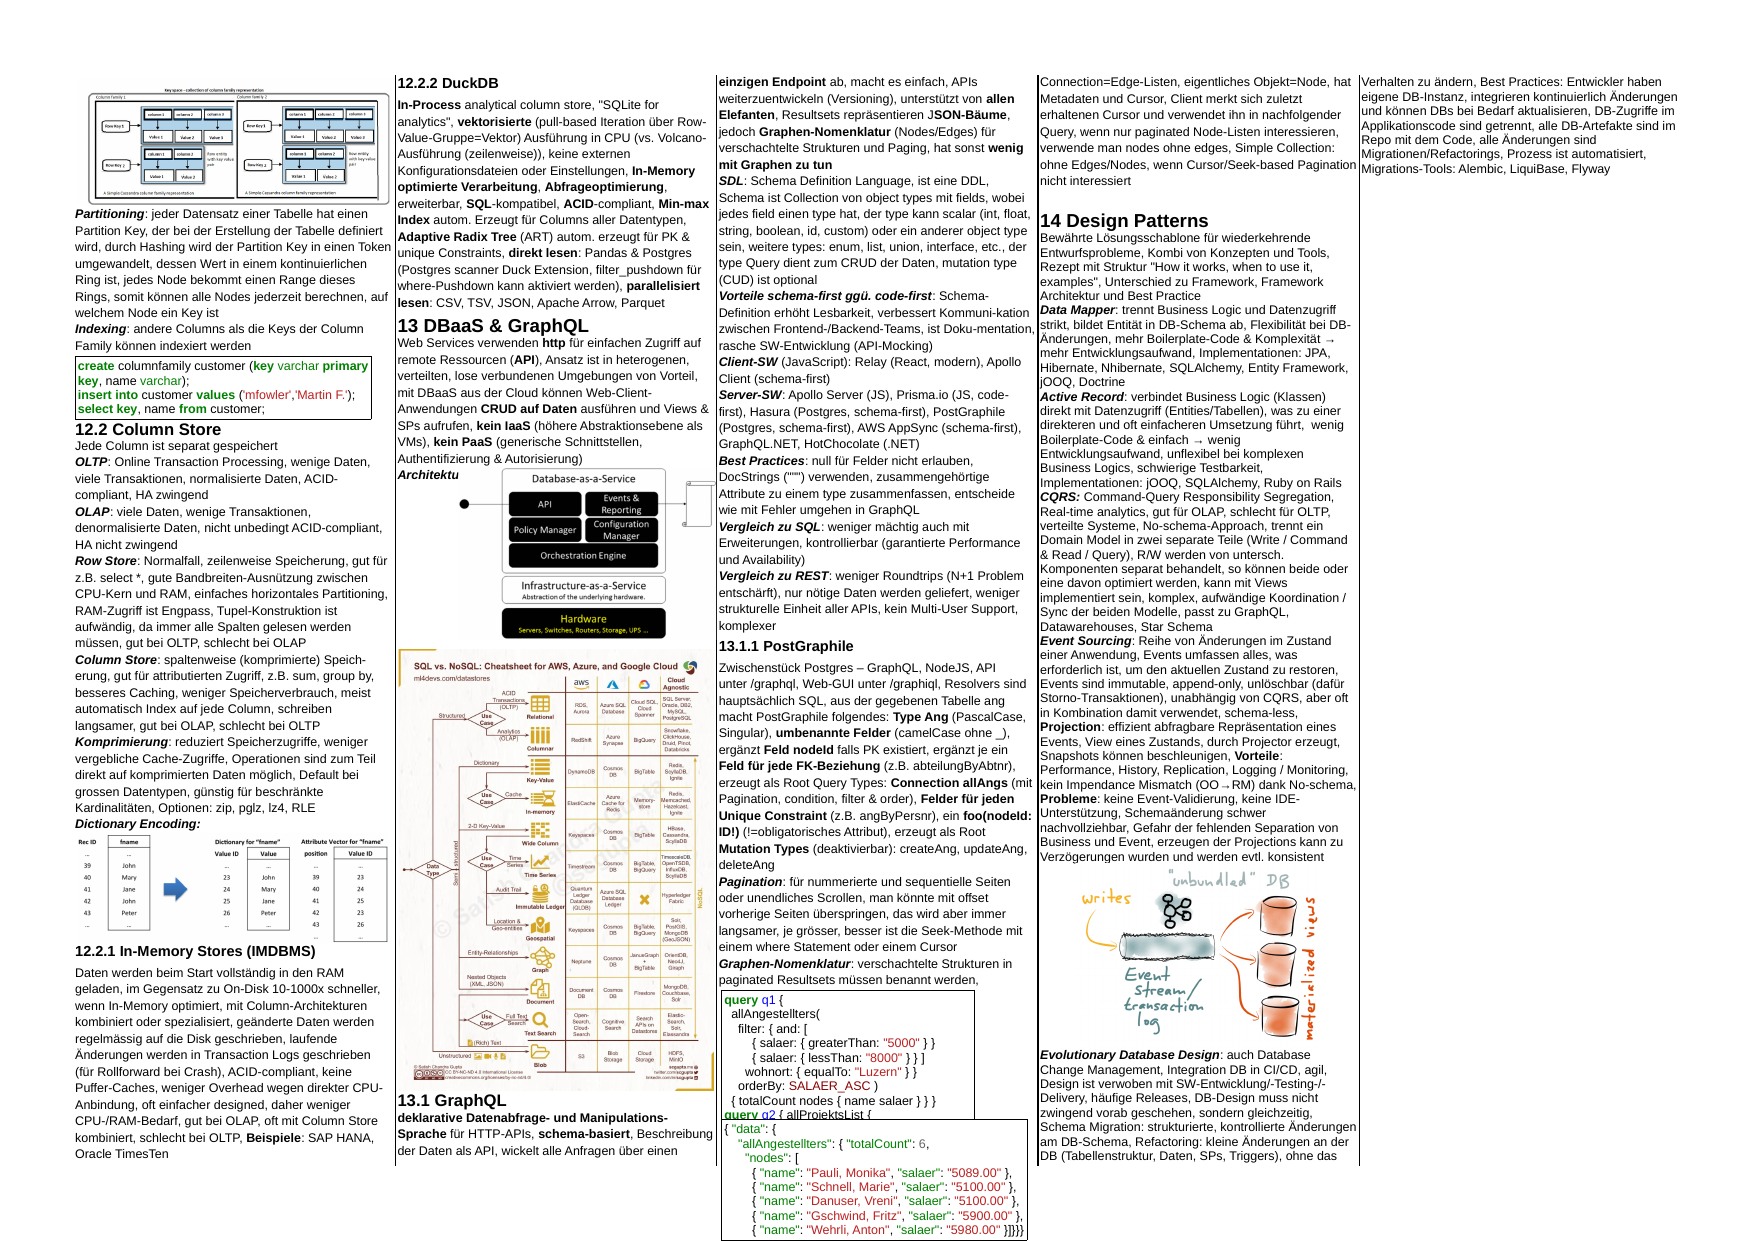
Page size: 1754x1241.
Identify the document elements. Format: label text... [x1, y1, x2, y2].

text Client-SW (JavaScript): Relay (React, modern), Apollo Client (schema-first) [718, 355, 1035, 386]
text create columnfamily customer (key varchar primary [78, 359, 368, 373]
text CQRS: Command-Query Responsibility Segregation, Real-time analytics, gut für OLAP, schlecht für OLTP, verteilte Systeme, No-schema-Approach, trennt ein Domain Model in zwei separate Teile (Write / Command & Read / Query), R/W werden von untersch. Komponenten separat behandelt, so können beide oder eine davon optimiert werden, kann mit Views implementiert sein, komplex, aufwändige Koordination / Sync der beiden Modelle, passt zu GraphQL, Datawarehouses, Star Schema [1040, 490, 1357, 634]
picture [77, 78, 393, 205]
text Connection=Edge-Listen, eigentliches Objekt=Node, hat Metadaten und Cursor, Client merkt sich zuletzt erhaltenen Cursor und verwendet ihn in nachfolgender Query, wenn nur paginated Node-Listen interessieren, verwende man nodes ohne edges, Simple Collection: ohne Edges/Nodes, wenn Cursor/Seek-based Pagination nicht interessiert [1040, 75, 1357, 188]
text Dictionary Encoding: [75, 817, 393, 831]
subtitle DuckDB [397, 75, 714, 92]
text Best Practices: null für Felder nicht erlauben, DocStrings (""") verwenden, zusammengehörtige Attribute zu einem type zusammenfassen, entscheide wie mit Fehler umgehen in GraphQL [718, 453, 1035, 517]
text { totalCount nodes { name salaer } } } [724, 1093, 971, 1108]
picture [398, 649, 714, 1091]
text wohnort: { equalTo: "Luzern" } } [724, 1065, 971, 1079]
text Vorteile schema-first ggü. code-first: Schema-Definition erhöht Lesbarkeit, verbessert Kommuni-kation zwischen Frontend-/Backend-Teams, ist Doku-mentation, rasche SW-Entwicklung (API-Mocking) [718, 289, 1035, 353]
subtitle PostGraphile [718, 637, 1035, 654]
text Column Store: spaltenweise (komprimierte) Speich-erung, gut für attributierten Zugriff, z.B. sum, group by, besseres Caching, weniger Speicherverbrauch, meist automatisch Index auf jede Column, schreiben langsamer, gut bei OLAP, schlecht bei OLTP [75, 652, 393, 733]
text deklarative Datenabfrage- und Manipulations-Sprache für HTTP-APIs, schema-basiert, Beschreibung der Daten als API, wickelt alle Anfragen über einen [397, 1110, 714, 1157]
subtitle GraphQL [397, 652, 714, 1110]
text OLAP: viele Daten, wenige Transaktionen, denormalisierte Daten, nicht unbedingt ACID-compliant, HA nicht zwingend [75, 504, 393, 552]
text Event Sourcing: Reihe von Änderungen im Zustand einer Anwendung, Events umfassen alles, was erforderlich ist, um den aktuellen Zustand zu restoren, Events sind immutable, append-only, unlöschbar (dafür Storno-Transaktionen), unabhängig von CQRS, aber oft in Kombination damit verwendet, schema-less, Projection: effizient abfragbare Repräsentation eines Events, View eines Zustands, durch Projector erzeugt, Snapshots können beschleunigen, Vorteile: Performance, History, Replication, Logging / Monitoring, kein Impendance Mismatch (OO→RM) dank No-schema, Probleme: keine Event-Validierung, keine IDE-Unterstützung, Schemaänderung schwer nachvollziehbar, Gefahr der fehlenden Separation von Business und Event, erzeugen der Projections kann zu Verzögerungen wurden und werden evtl. konsistent [1040, 634, 1357, 864]
text { "data": { [724, 1122, 1024, 1137]
text einzigen Endpoint ab, macht es einfach, APIs weiterzuentwickeln (Versioning), unterstützt von allen Elefanten, Resultsets repräsentieren JSON-Bäume, jedoch Graphen-Nomenklatur (Nodes/Edges) für verschachtelte Strukturen und Paging, hat sonst wenig mit Graphen zu tun [718, 75, 1035, 172]
text Data Mapper: trennt Business Logic und Datenzugriff strikt, bildet Entität in DB-Schema ab, Flexibilität bei DB-Änderungen, mehr Boilerplate-Code & Komplexität → mehr Entwicklungsaufwand, Implementationen: JPA, Hibernate, Nhibernate, SQLAlchemy, Entity Framework, jOOQ, Doctrine [1040, 303, 1357, 389]
text Graphen-Nomenklatur: verschachtelte Strukturen in paginated Resultsets müssen benannt werden, [718, 956, 1035, 987]
picture [458, 467, 717, 640]
text Architektur: [397, 468, 458, 482]
text { "name": "Schnell, Marie", "salaer": "5100.00" }, [724, 1180, 1024, 1194]
subtitle Design Patterns [1040, 209, 1357, 231]
text Partitioning: jeder Datensatz einer Tabelle hat einen Partition Key, der bei der Erstellung der Tabelle definiert wird, durch Hashing wird der Partition Key in einen Token umgewandelt, dessen Wert in einem kontinuierlichen Ring ist, jedes Node bekommt einen Range dieses Rings, somit können alle Nodes jederzeit berechnen, auf welchem Node ein Key ist [75, 75, 393, 320]
text { "name": "Wehrli, Anton", "salaer": "5980.00" }]}}} [724, 1223, 1024, 1237]
text select key, name from customer; [78, 402, 368, 416]
text Komprimierung: reduziert Speicherzugriffe, weniger vergebliche Cache-Zugriffe, Operationen sind zum Teil direkt auf komprimierten Daten möglich, Default bei grossen Datentypen, günstig für beschränkte Kardinalitäten, Optionen: zip, pglz, lz4, RLE [75, 735, 393, 815]
text { salaer: { lessThan: "8000" } } ] [724, 1050, 971, 1065]
picture [1075, 863, 1322, 1048]
text SDL: Schema Definition Language, ist eine DDL, Schema ist Collection von object types mit fields, wobei jedes field einen type hat, der type kann scalar (int, float, string, boolean, id, custom) oder ein anderer object type sein, weitere types: enum, list, union, interface, etc., der type Query dient zum CRUD der Daten, mutation type (CUD) ist optional [718, 174, 1035, 287]
text Daten werden beim Start vollständig in den RAM geladen, im Gegensatz zu On-Disk 10-1000x schneller, wenn In-Memory optimiert, mit Column-Architekturen kombiniert oder spezialisiert, geänderte Daten werden regelmässig auf die Disk geschrieben, laufende Änderungen werden in Transaction Logs geschrieben (für Rollforward bei Crash), ACID-compliant, keine Puffer-Caches, weniger Overhead wegen direkter CPU-Anbindung, oft einfacher designed, daher weniger CPU-/RAM-Bedarf, gut bei OLAP, oft mit Column Store kombiniert, schlecht bei OLTP, Beispiele: SAP HANA, Oracle TimesTen [75, 966, 393, 1161]
text Verhalten zu ändern, Best Practices: Entwickler haben eigene DB-Instanz, integrieren kontinuierlich Änderungen und können DBs bei Bedarf aktualisieren, DB-Zugriffe im Applikationscode sind getrennt, alle DB-Artefakte sind im Repo mit dem Code, alle Änderungen sind Migrationen/Refactorings, Prozess ist automatisiert, Migrations-Tools: Alembic, LiquiBase, Flyway [1361, 75, 1679, 176]
text allAngestellters( [724, 1007, 971, 1022]
text Jede Column ist separat gespeichert [75, 438, 393, 453]
text Vergleich zu SQL: weniger mächtig auch mit Erweiterungen, kontrollierbar (garantierte Performance und Availability) [718, 519, 1035, 567]
subtitle In-Memory Stores (IMDBMS) [75, 836, 393, 960]
text filter: { and: [ [724, 1022, 971, 1036]
subtitle Column Store [75, 358, 393, 438]
subtitle DBaaS & GraphQL [397, 314, 714, 336]
text Row Store: Normalfall, zeilenweise Speicherung, gut für z.B. select *, gute Bandbreiten-Ausnützung zwischen CPU-Kern und RAM, einfaches horizontales Partitioning, RAM-Zugriff ist Engpass, Tupel-Konstruktion ist aufwändig, da immer alle Spalten gelesen werden müssen, gut bei OLTP, schlecht bei OLAP [75, 554, 393, 650]
text In-Process analytical column store, "SQLite for analytics", vektorisierte (pull-based Iteration über Row-Value-Gruppe=Vektor) Ausführung in CPU (vs. Volcano-Ausführung (zeilenweise)), keine externen Konfigurationsdateien oder Einstellungen, In-Memory optimierte Verarbeitung, Abfrageoptimierung, erweiterbar, SQL-kompatibel, ACID-compliant, Min-max Index autom. Erzeugt für Columns aller Datentypen, Adaptive Radix Tree (ART) autom. erzeugt für PK & unique Constraints, direkt lesen: Pandas & Postgres (Postgres scanner Duck Extension, filter_pushdown für where-Pushdown kann aktiviert werden), parallelisiert lesen: CSV, TSV, JSON, Apache Arrow, Parquet [397, 98, 714, 309]
text "allAngestellters": { "totalCount": 6, [724, 1137, 1024, 1151]
picture [77, 833, 389, 943]
text query q1 { [724, 993, 971, 1007]
text Zwischenstück Postgres – GraphQL, NodeJS, API unter /graphql, Web-GUI unter /graphiql, Resolvers sind hauptsächlich SQL, aus der gegebenen Tabelle ang macht PostGraphile folgendes: Type Ang (PascalCase, Singular), umbenannte Felder (camelCase ohne _), ergänzt Feld nodeId falls PK existiert, ergänzt je ein Feld für jede FK-Beziehung (z.B. abteilungByAbtnr), erzeugt als Root Query Types: Connection allAngs (mit Pagination, condition, filter & order), Felder für jeden Unique Constraint (z.B. angByPersnr), ein foo(nodeId: ID!) (!=obligatorisches Attribut), erzeugt als Root Mutation Types (deaktivierbar): createAng, updateAng, deleteAng [718, 660, 1035, 872]
text Pagination: für nummerierte und sequentielle Seiten oder unendliches Scrollen, man könnte mit offset vorherige Seiten überspringen, das wird aber immer langsamer, je grösser, besser ist die Seek-Methode mit einem where Statement oder einem Cursor [718, 874, 1035, 954]
text { "name": "Danuser, Vreni", "salaer": "5100.00" }, [724, 1194, 1024, 1208]
text insert into customer values ('mfowler','Martin F.'); [78, 388, 368, 402]
text { salaer: { greaterThan: "5000" } } [724, 1036, 971, 1050]
text orderBy: SALAER_ASC ) [724, 1079, 971, 1093]
subtitle Column Store [76, 357, 371, 419]
text Vergleich zu REST: weniger Roundtrips (N+1 Problem entschärft), nur nötige Daten werden geliefert, weniger strukturelle Einheit aller APIs, kein Multi-User Support, komplexer [718, 569, 1035, 632]
text Indexing: andere Columns als die Keys der Column Family können indexiert werden [75, 322, 393, 353]
text key, name varchar); [78, 373, 368, 388]
text Bewährte Lösungsschablone für wiederkehrende Entwurfsprobleme, Kombi von Konzepten und Tools, Rezept mit Struktur "How it works, when to use it, examples", Unterschied zu Framework, Framework Architektur und Best Practice [1040, 231, 1357, 303]
text Server-SW: Apollo Server (JS), Prisma.io (JS, code-first), Hasura (Postgres, schema-first), PostGraphile (Postgres, schema-first), AWS AppSync (schema-first), GraphQL.NET, HotChocolate (.NET) [718, 388, 1035, 451]
text Evolutionary Database Design: auch Database Change Management, Integration DB in CI/CD, agil, Design ist verwoben mit SW-Entwicklung/-Testing-/-Delivery, häufige Releases, DB-Design muss nicht zwingend vorab geschehen, sondern gleichzeitig, Schema Migration: strukturierte, kontrollierte Änderungen am DB-Schema, Refactoring: kleine Änderungen an der DB (Tabellenstruktur, Daten, SPs, Triggers), ohne das [1040, 864, 1357, 1163]
text query q2 { allProjektsList { [724, 1108, 971, 1119]
text "nodes": [ [724, 1151, 1024, 1165]
text Active Record: verbindet Business Logic (Klassen) direkt mit Datenzugriff (Entities/Tabellen), was zu einer direkteren und oft einfacheren Umsetzung führt, wenig Boilerplate-Code & einfach → wenig Entwicklungsaufwand, unflexibel bei komplexen Business Logics, schwierige Testbarkeit, Implementationen: jOOQ, SQLAlchemy, Ruby on Rails [1040, 389, 1357, 490]
text Web Services verwenden http für einfachen Zugriff auf remote Ressourcen (API), Ansatz ist in heterogenen, verteilten, lose verbundenen Umgebungen von Vorteil, mit DBaaS aus der Cloud können Web-Client-Anwendungen CRUD auf Daten ausführen und Views & SPs aufrufen, kein IaaS (höhere Abstraktionsebene als VMs), kein PaaS (generische Schnittstellen, Authentifizierung & Autorisierung) [397, 336, 714, 466]
text { "name": "Pauli, Monika", "salaer": "5089.00" }, [724, 1165, 1024, 1180]
text { "name": "Gschwind, Fritz", "salaer": "5900.00" }, [724, 1208, 1024, 1223]
text OLTP: Online Transaction Processing, wenige Daten, viele Transaktionen, normalisierte Daten, ACID-compliant, HA zwingend [75, 455, 393, 502]
